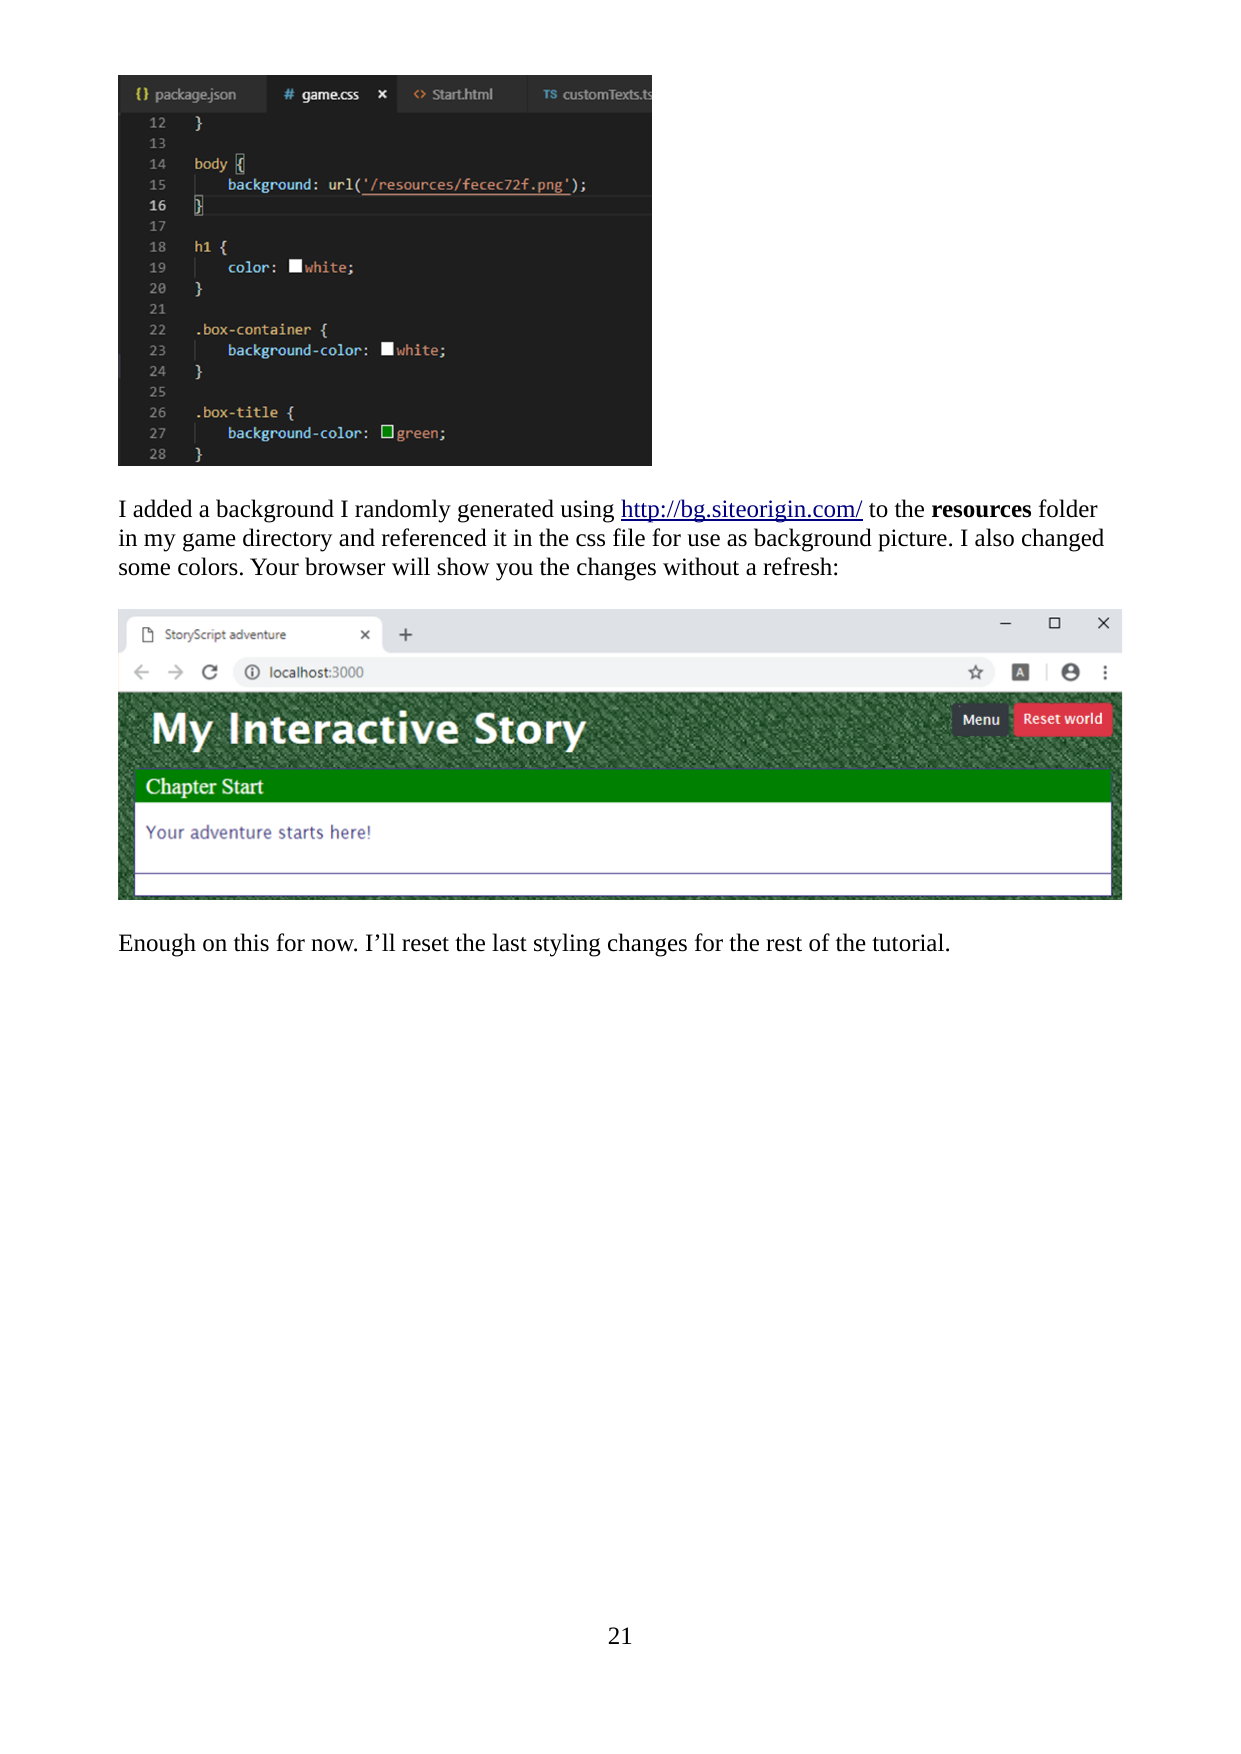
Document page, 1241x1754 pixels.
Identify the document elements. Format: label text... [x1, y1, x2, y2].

text Enough on this for now. I’ll reset the last styling changes for the rest of the tutorial. [118, 928, 1122, 957]
text I added a background I randomly generated using http://bg.siteorigin.com/ to the resources folder in my game directory and referenced it in the css file for use as background picture. I also changed some colors. Your browser will show you the changes without a refresh: [118, 494, 1122, 581]
